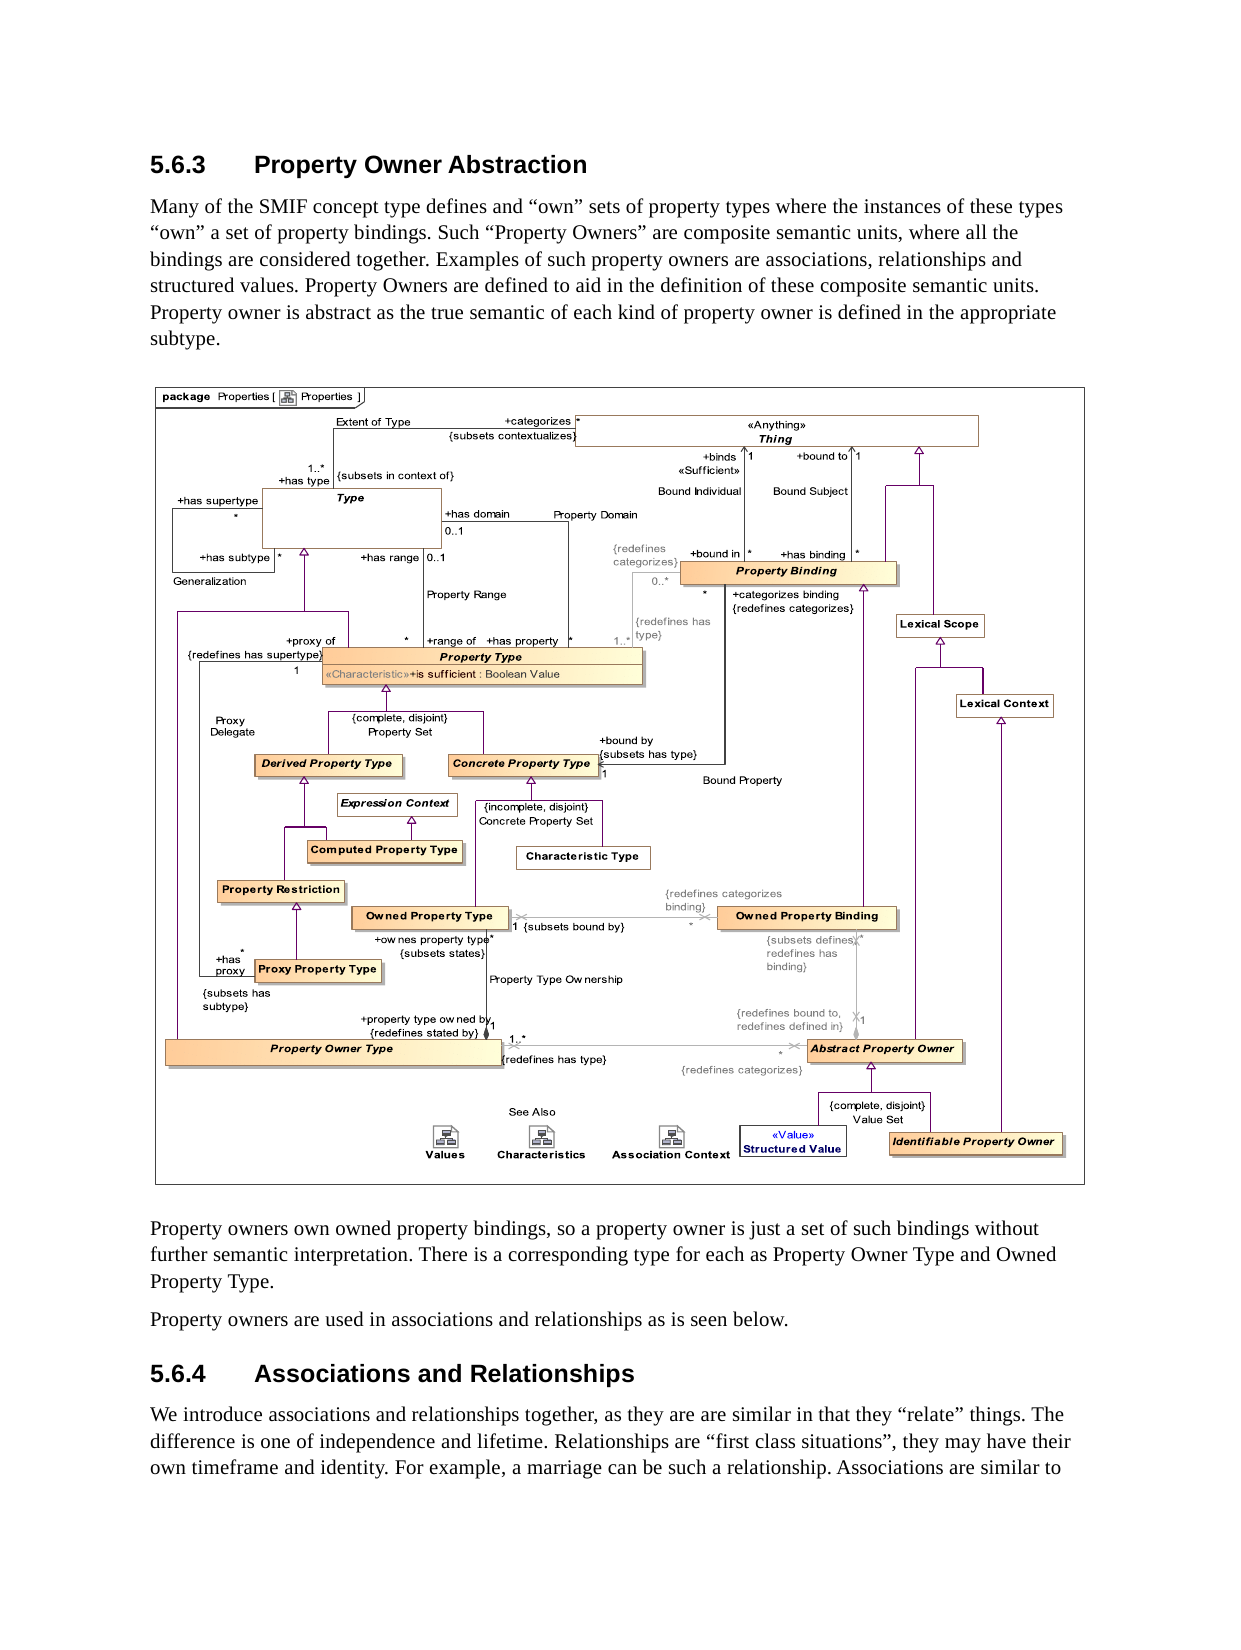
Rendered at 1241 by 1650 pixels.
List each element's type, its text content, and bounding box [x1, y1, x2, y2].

text [150, 364, 1090, 382]
subtitle Associations and Relationships [150, 1359, 1090, 1388]
text Many of the SMIF concept type defines and “own” sets of property types where the instances of these types “own” a set of property bindings. Such “Property Owners” are composite semantic units, where all the bindings are considered together. Examples of such property owners are associations, relationships and structured values. Property Owners are defined to aid in the definition of these composite semantic units. Property owner is abstract as the true semantic of each kind of property owner is defined in the appropriate subtype. [150, 194, 1090, 350]
text Property owners are used in associations and relationships as is seen below. [150, 1307, 1090, 1331]
text Property owners own owned property bindings, so a property owner is just a set of such bindings without further semantic interpretation. There is a corresponding type for each as Property Owner Type and Owned Property Type. [150, 1190, 1090, 1293]
text We introduce associations and relationships together, as they are are similar in that they “relate” things. The difference is one of independence and lifetime. Relationships are “first class situations”, they may have their own timeframe and identity. For example, a marriage can be such a relationship. Associations are similar to [150, 1402, 1090, 1479]
subtitle Property Owner Abstraction [150, 150, 1090, 179]
